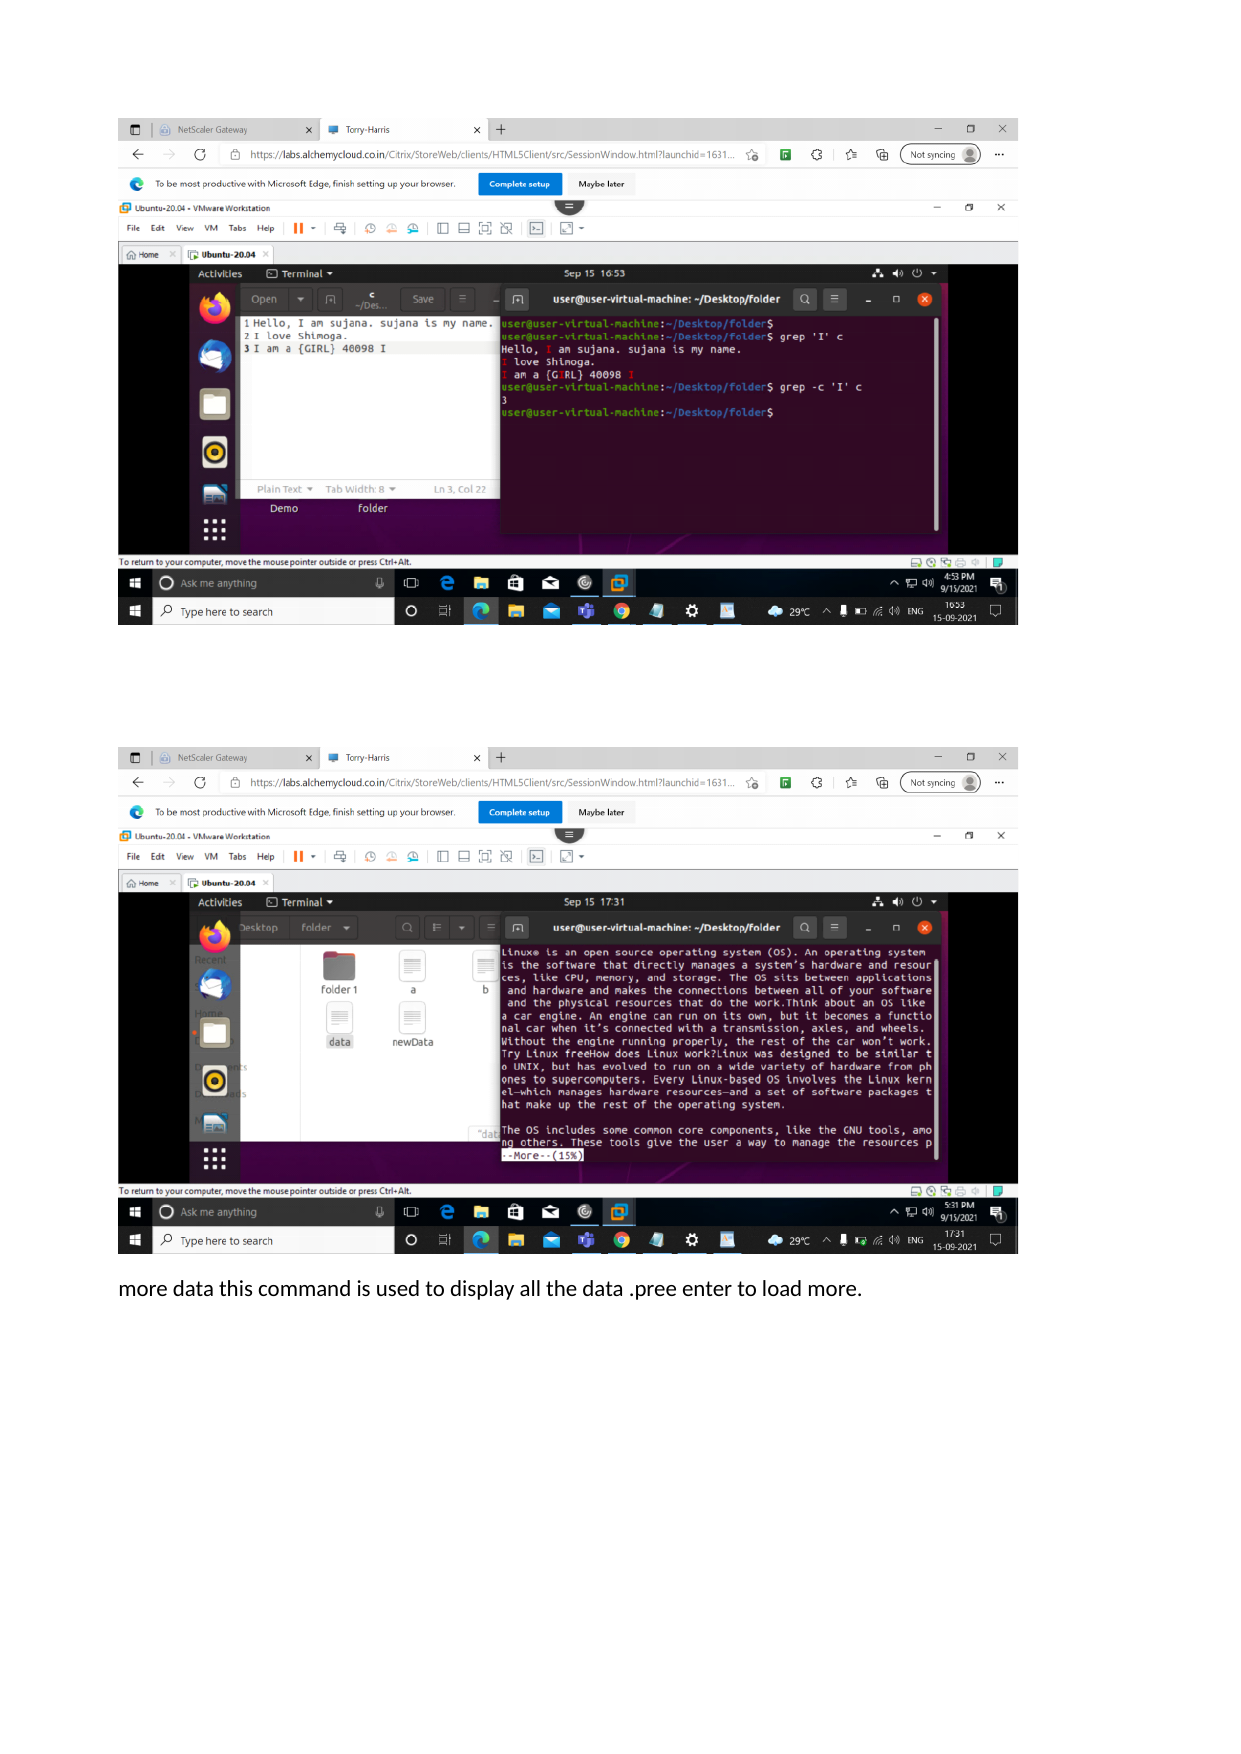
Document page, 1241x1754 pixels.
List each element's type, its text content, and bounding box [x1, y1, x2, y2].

text more data this command is used to display all the data .pree enter to load more. [118, 1274, 1122, 1302]
